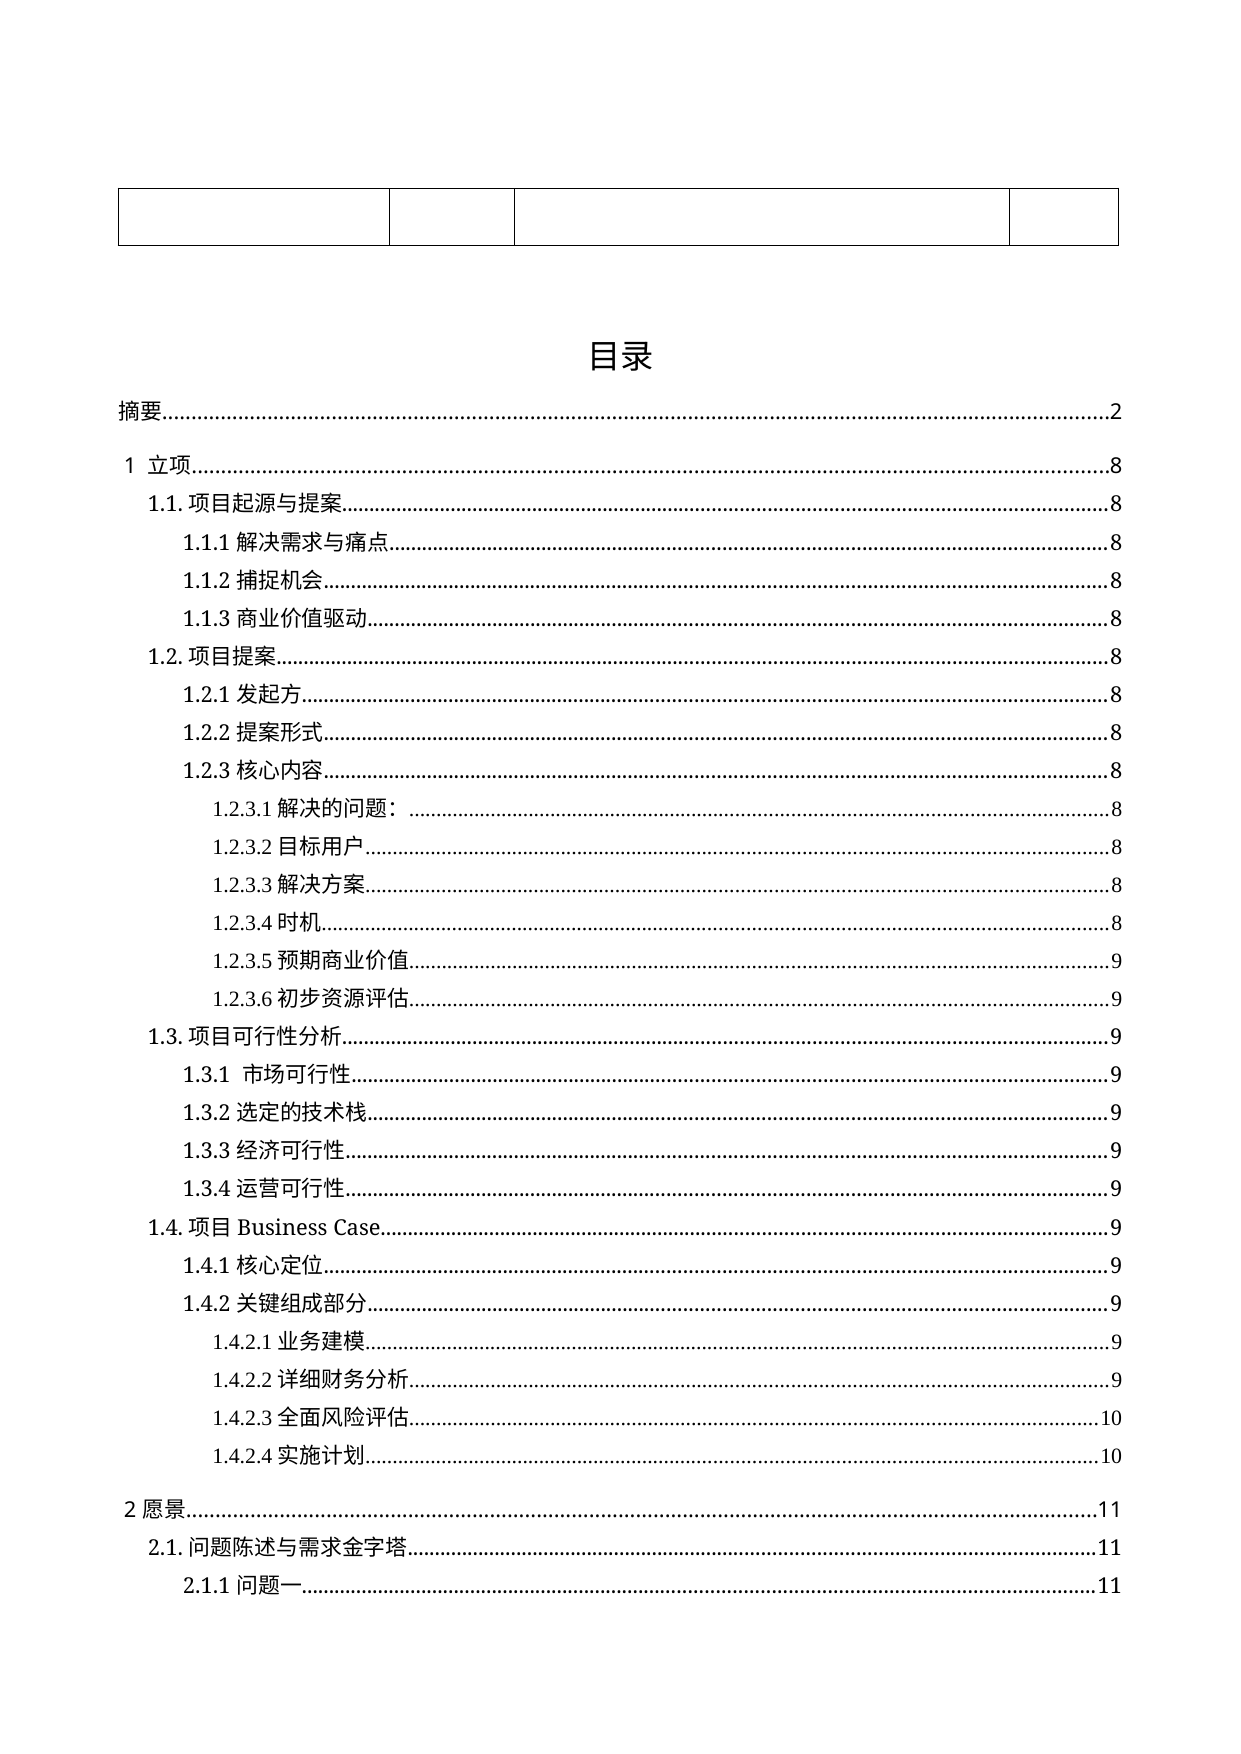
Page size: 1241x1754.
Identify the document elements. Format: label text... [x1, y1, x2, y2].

text 1.2.3.2 目标用户 8 [207, 829, 1122, 861]
table_cell [515, 189, 1009, 244]
text 1.4.2.1 业务建模 9 [207, 1324, 1122, 1356]
text 1.3.1 市场可行性 9 [177, 1057, 1122, 1089]
text 1.3.3 经济可行性 9 [177, 1133, 1122, 1165]
text 1.1. 项目起源与提案 8 [148, 486, 1122, 518]
text 1.3. 项目可行性分析 9 [148, 1019, 1122, 1051]
text 1.3.4 运营可行性 9 [177, 1171, 1122, 1203]
text 摘要 2 [118, 394, 1122, 426]
text 1.2.3.4 时机 8 [207, 905, 1122, 937]
text 1.1.2 捕捉机会 8 [177, 563, 1122, 594]
text 1 立项 8 [118, 448, 1122, 480]
table_cell [119, 189, 389, 244]
text 1.3.2 选定的技术栈 9 [177, 1095, 1122, 1127]
text 1.2.2 提案形式 8 [177, 715, 1122, 747]
text 1.4.2.3 全面风险评估 10 [207, 1400, 1122, 1431]
text 2.1.1 问题一 11 [177, 1568, 1122, 1600]
text 1.4.2.2 详细财务分析 9 [207, 1362, 1122, 1393]
text 1.4.1 核心定位 9 [177, 1248, 1122, 1279]
text 1.4.2 关键组成部分 9 [177, 1286, 1122, 1317]
text 1.1.1 解决需求与痛点 8 [177, 524, 1122, 556]
text 1.2. 项目提案 8 [148, 639, 1122, 671]
subtitle 目录 [118, 329, 1122, 378]
text 1.2.3.6 初步资源评估 9 [207, 981, 1122, 1013]
table_cell [390, 189, 514, 244]
text 1.2.3 核心内容 8 [177, 753, 1122, 785]
text 1.2.1 发起方 8 [177, 677, 1122, 709]
text 1.4.2.4 实施计划 10 [207, 1438, 1122, 1469]
text 1.1.3 商业价值驱动 8 [177, 601, 1122, 632]
text 1.2.3.5 预期商业价值 9 [207, 943, 1122, 975]
text 1.2.3.3 解决方案 8 [207, 867, 1122, 899]
text 2 愿景 11 [118, 1492, 1122, 1523]
text 1.2.3.1 解决的问题： 8 [207, 791, 1122, 823]
text 1.4. 项目Business Case 9 [148, 1209, 1122, 1241]
table_cell [1010, 189, 1118, 244]
text 2.1. 问题陈述与需求金字塔 11 [148, 1530, 1122, 1562]
